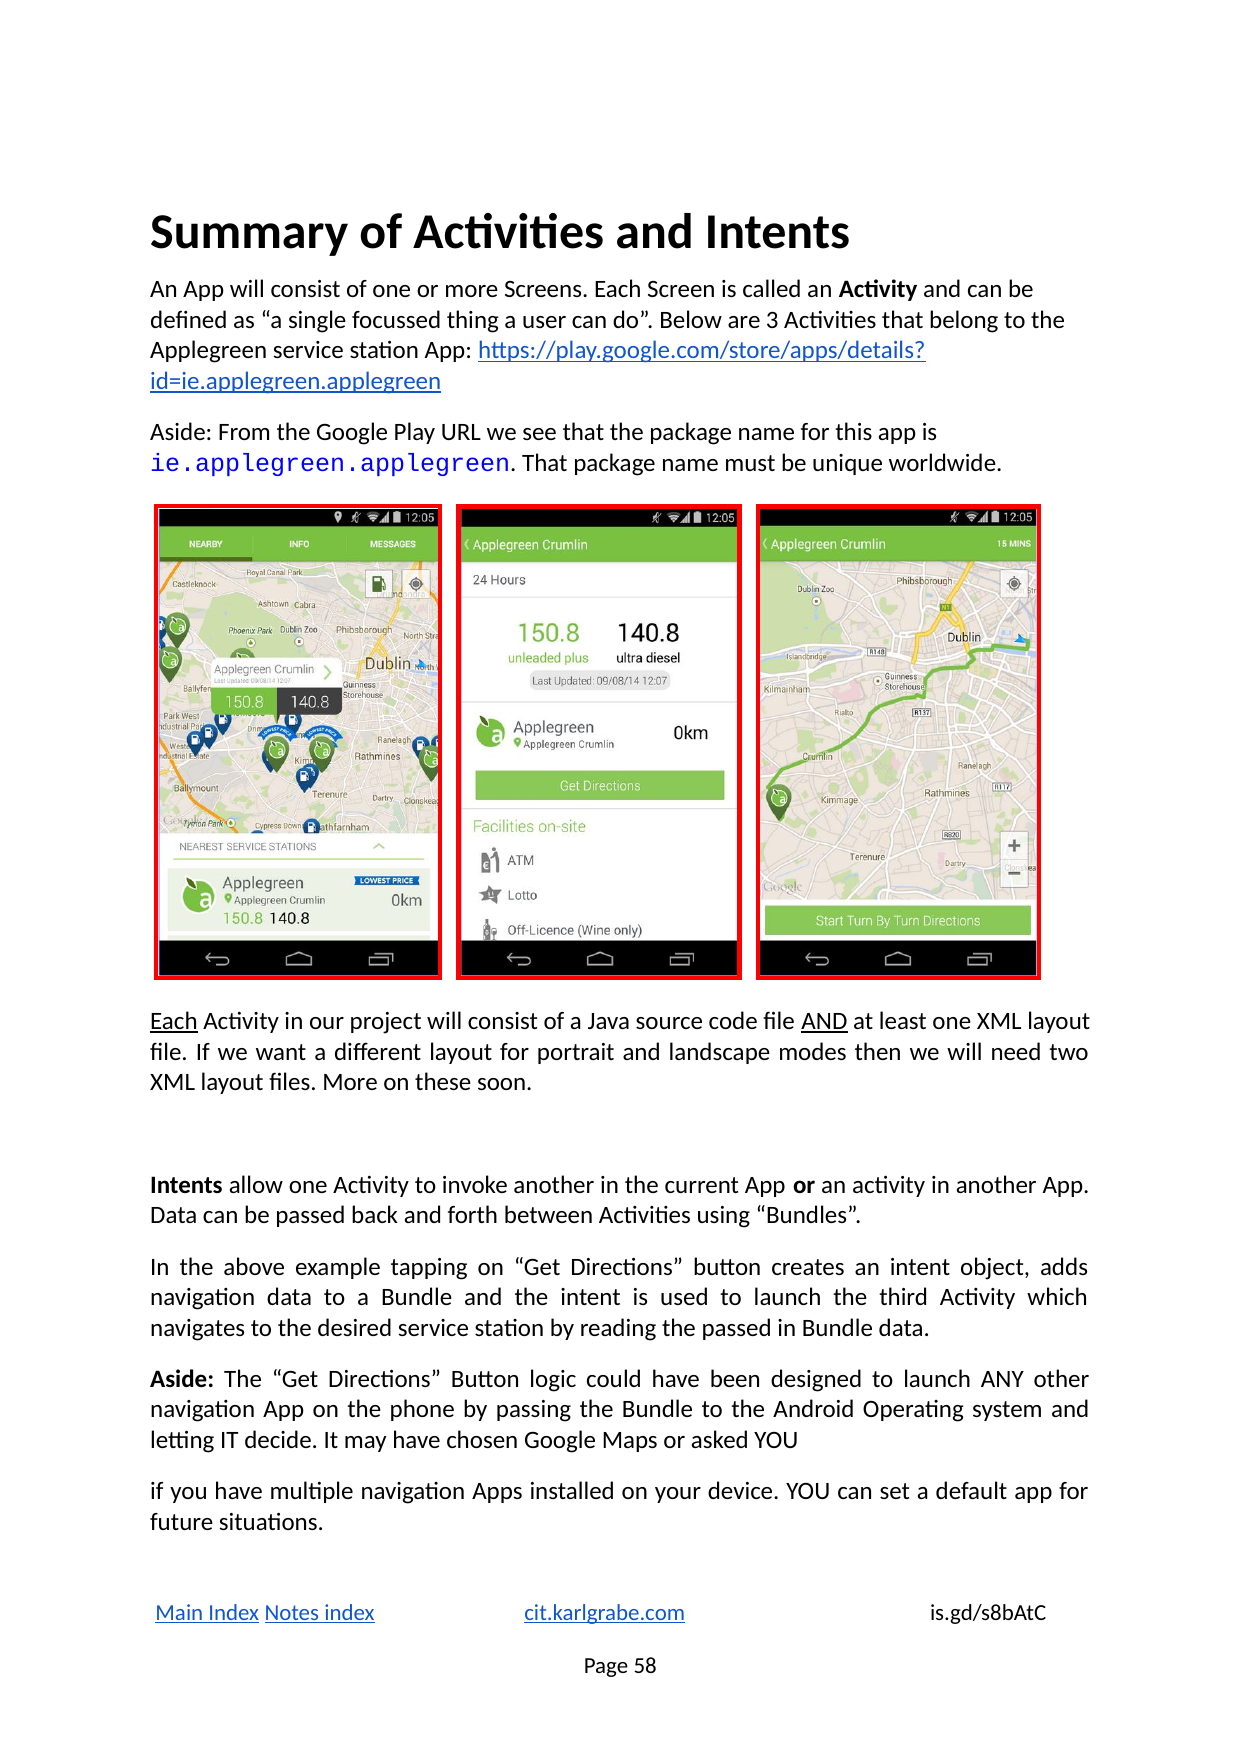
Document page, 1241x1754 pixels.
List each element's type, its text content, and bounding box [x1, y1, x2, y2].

text An App will consist of one or more Screens. Each Screen is called an Activity and can be defined as “a single focussed thing a user can do”. Below are 3 Activities that belong to the Applegreen service station App: https://play.google.com/store/apps/details?id=ie.applegreen.applegreen [150, 273, 1090, 396]
text Each Activity in our project will consist of a Java source code file AND at least one XML layout file. If we want a different layout for portrait and landscape modes then we will need two XML layout files. More on these soon. [150, 1005, 1090, 1097]
text Intents allow one Activity to invoke another in the current App or an activity in another App. Data can be passed back and forth between Activities using “Bundles”. [150, 1169, 1090, 1230]
picture [461, 509, 737, 976]
text if you have multiple navigation Apps installed on your device. YOU can set a default app for future situations. [150, 1476, 1090, 1537]
text In the above example tapping on “Get Directions” button creates an intent object, adds navigation data to a Bundle and the intent is used to launch the third Activity which navigates to the desired service station by reading the passed in Bundle data. [150, 1251, 1090, 1342]
picture [158, 508, 438, 976]
text Aside: The “Get Directions” Button logic could have been designed to launch ANY other navigation App on the phone by passing the Bundle to the Android Operating system and letting IT decide. It may have chosen Google Maps or asked YOU [150, 1363, 1090, 1455]
text Aside: From the Google Play URL we see that the package name for this app is ie.applegreen.applegreen. That package name must be unique worldwide. [150, 416, 1090, 479]
subtitle Summary of Activities and Intents [150, 200, 1090, 261]
picture [760, 509, 1037, 976]
